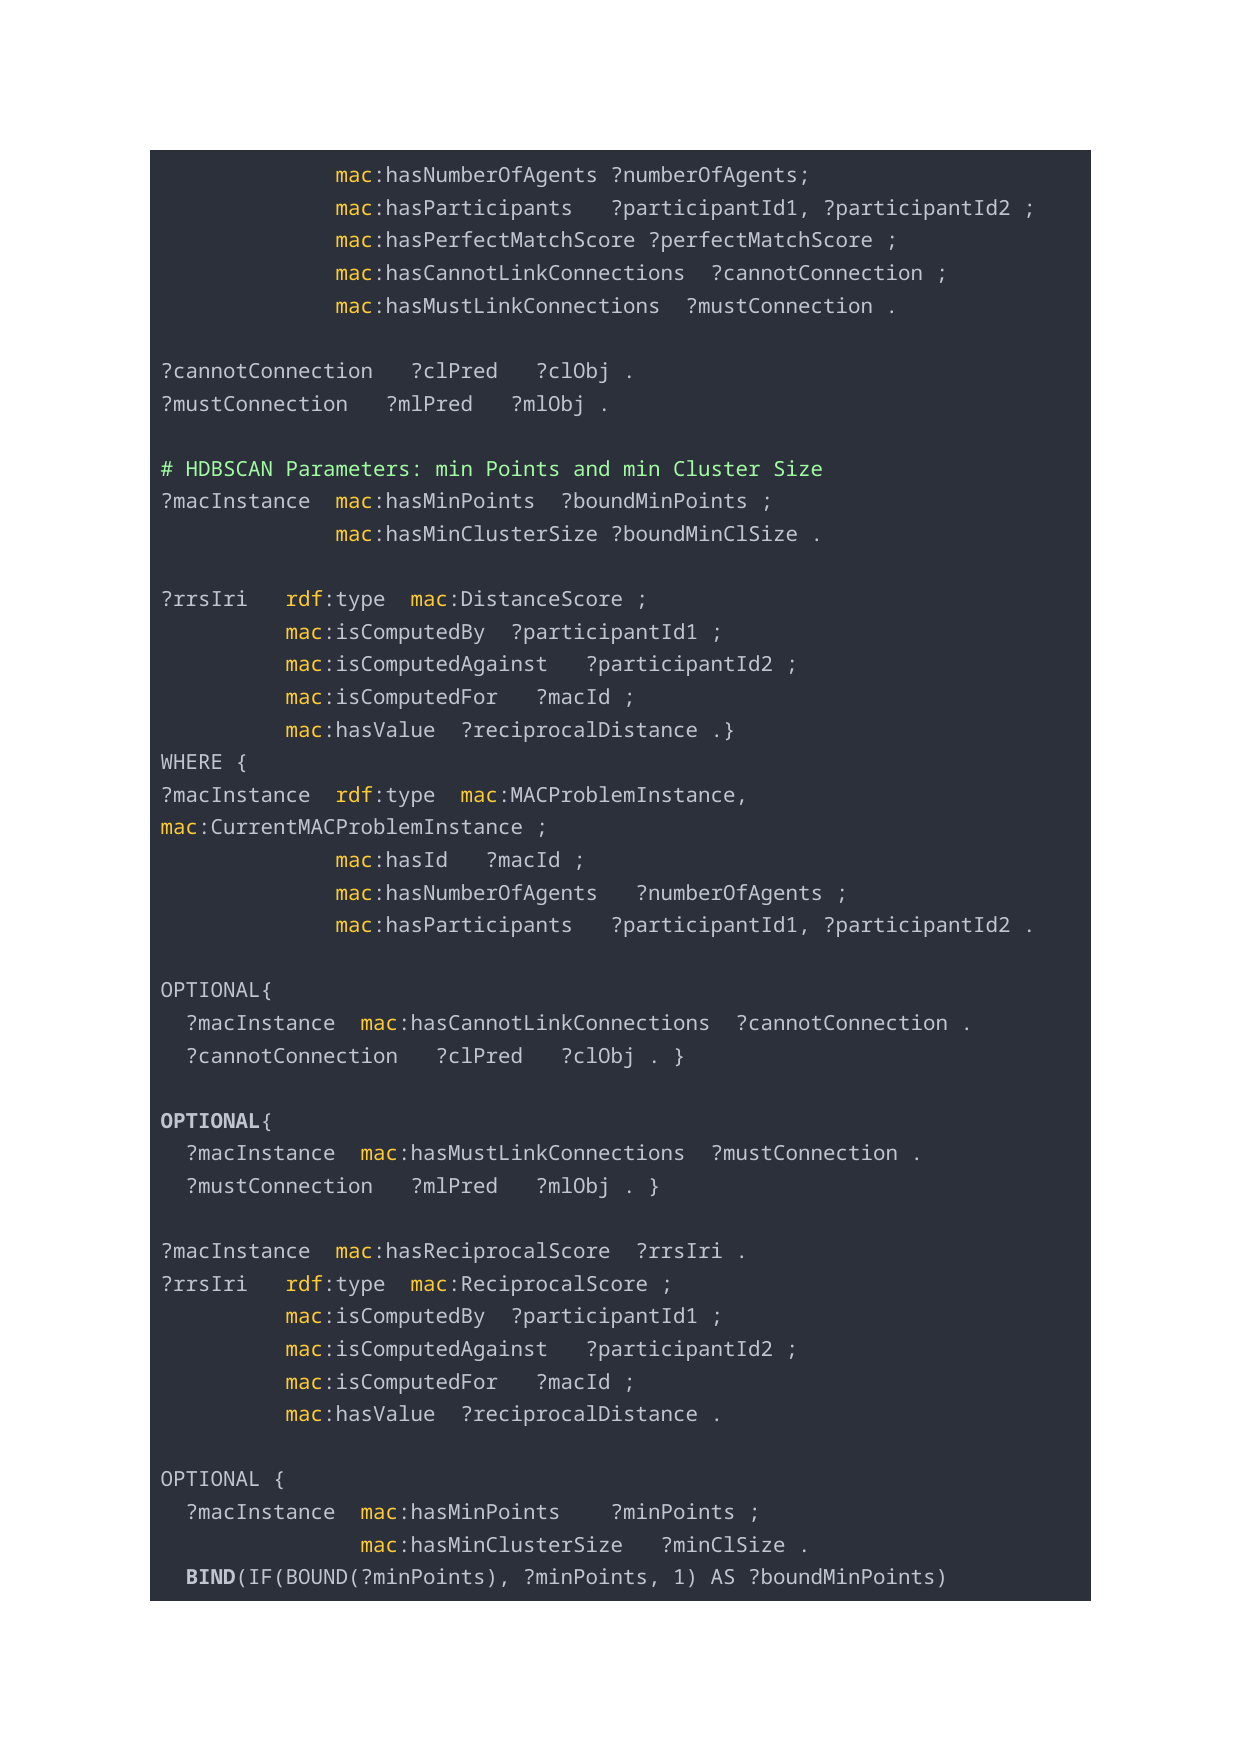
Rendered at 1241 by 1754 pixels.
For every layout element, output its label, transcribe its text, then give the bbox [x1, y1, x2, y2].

table_header mac:hasNumberOfAgents ?numberOfAgents; mac:hasParticipants ?participantId1, ?participantId2 ; mac:hasPerfectMatchScore ?perfectMatchScore ; mac:hasCannotLinkConnections ?cannotConnection ; mac:hasMustLinkConnections ?mustConnection . ?cannotConnection ?clPred ?clObj . ?mustConnection ?mlPred ?mlObj . # HDBSCAN Parameters: min Points and min Cluster Size ?macInstance mac:hasMinPoints ?boundMinPoints ; mac:hasMinClusterSize ?boundMinClSize . ?rrsIri rdf:type mac:DistanceScore ; mac:isComputedBy ?participantId1 ; mac:isComputedAgainst ?participantId2 ; mac:isComputedFor ?macId ; mac:hasValue ?reciprocalDistance .} WHERE { ?macInstance rdf:type mac:MACProblemInstance, mac:CurrentMACProblemInstance ; mac:hasId ?macId ; mac:hasNumberOfAgents ?numberOfAgents ; mac:hasParticipants ?participantId1, ?participantId2 . OPTIONAL{ ?macInstance mac:hasCannotLinkConnections ?cannotConnection . ?cannotConnection ?clPred ?clObj . } OPTIONAL{ ?macInstance mac:hasMustLinkConnections ?mustConnection . ?mustConnection ?mlPred ?mlObj . } ?macInstance mac:hasReciprocalScore ?rrsIri . ?rrsIri rdf:type mac:ReciprocalScore ; mac:isComputedBy ?participantId1 ; mac:isComputedAgainst ?participantId2 ; mac:isComputedFor ?macId ; mac:hasValue ?reciprocalDistance . OPTIONAL { ?macInstance mac:hasMinPoints ?minPoints ; mac:hasMinClusterSize ?minClSize . BIND(IF(BOUND(?minPoints), ?minPoints, 1) AS ?boundMinPoints) [150, 150, 1091, 1601]
